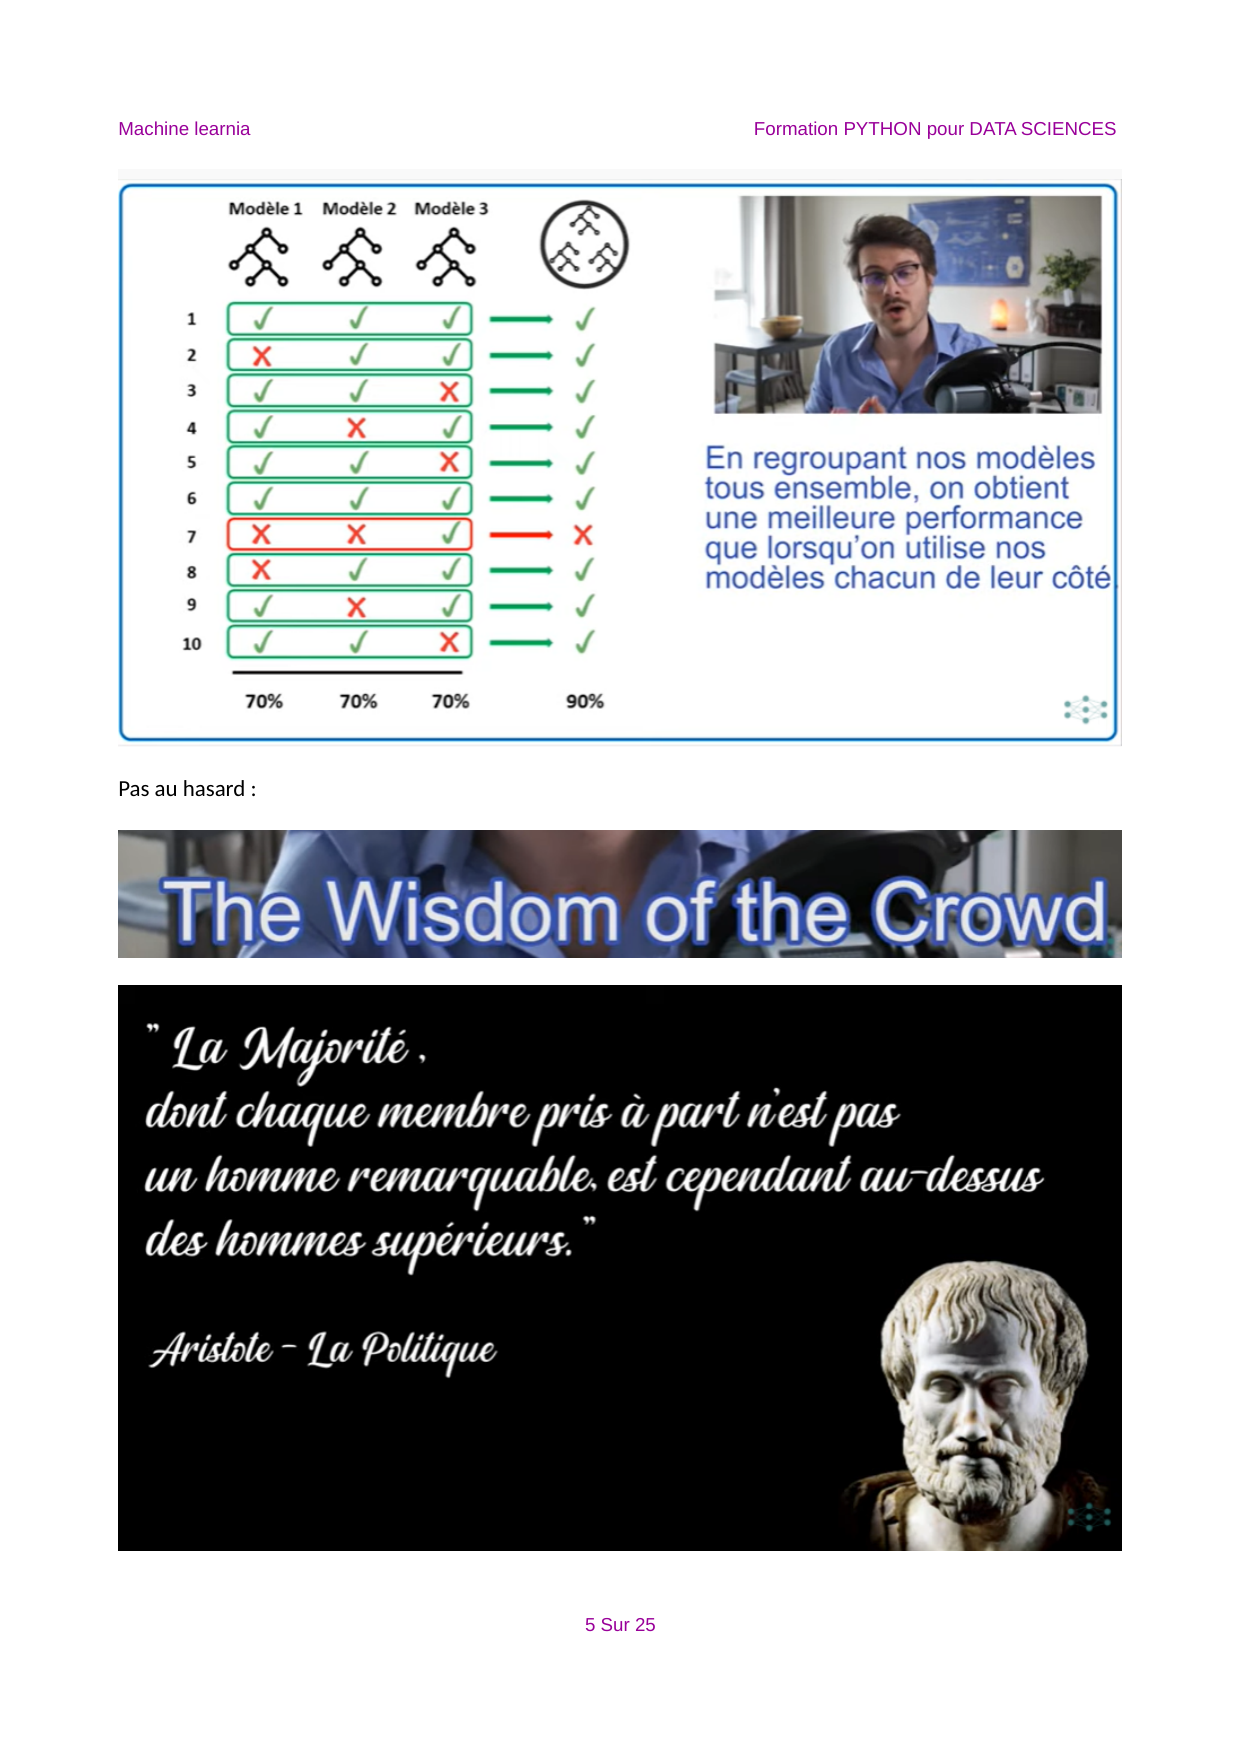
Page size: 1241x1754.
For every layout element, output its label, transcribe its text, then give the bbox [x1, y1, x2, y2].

picture [118, 985, 1122, 1551]
text Pas au hasard : [118, 774, 1122, 803]
picture [118, 169, 1122, 747]
picture [118, 830, 1122, 958]
